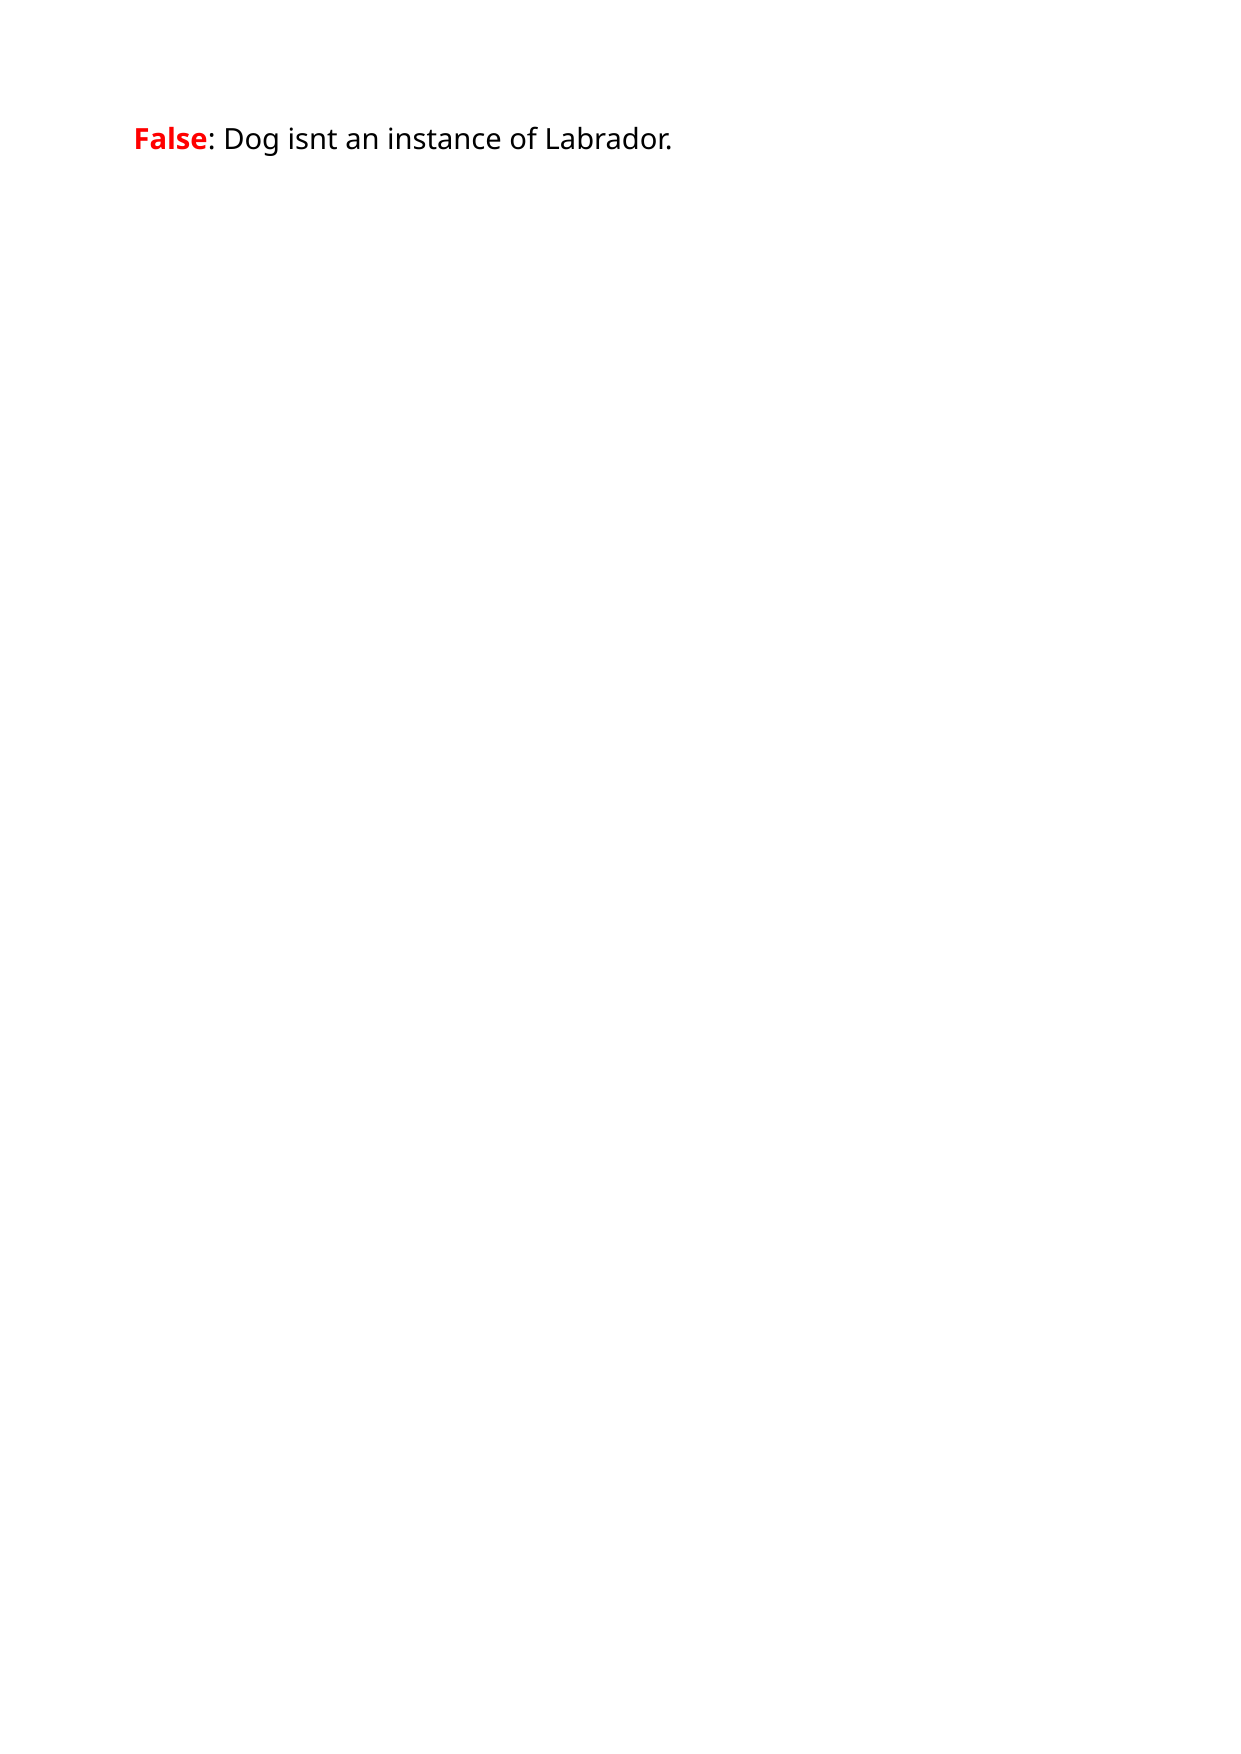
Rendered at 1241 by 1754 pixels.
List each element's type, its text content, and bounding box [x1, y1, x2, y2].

text False: Dog isnt an instance of Labrador. [118, 118, 1122, 158]
